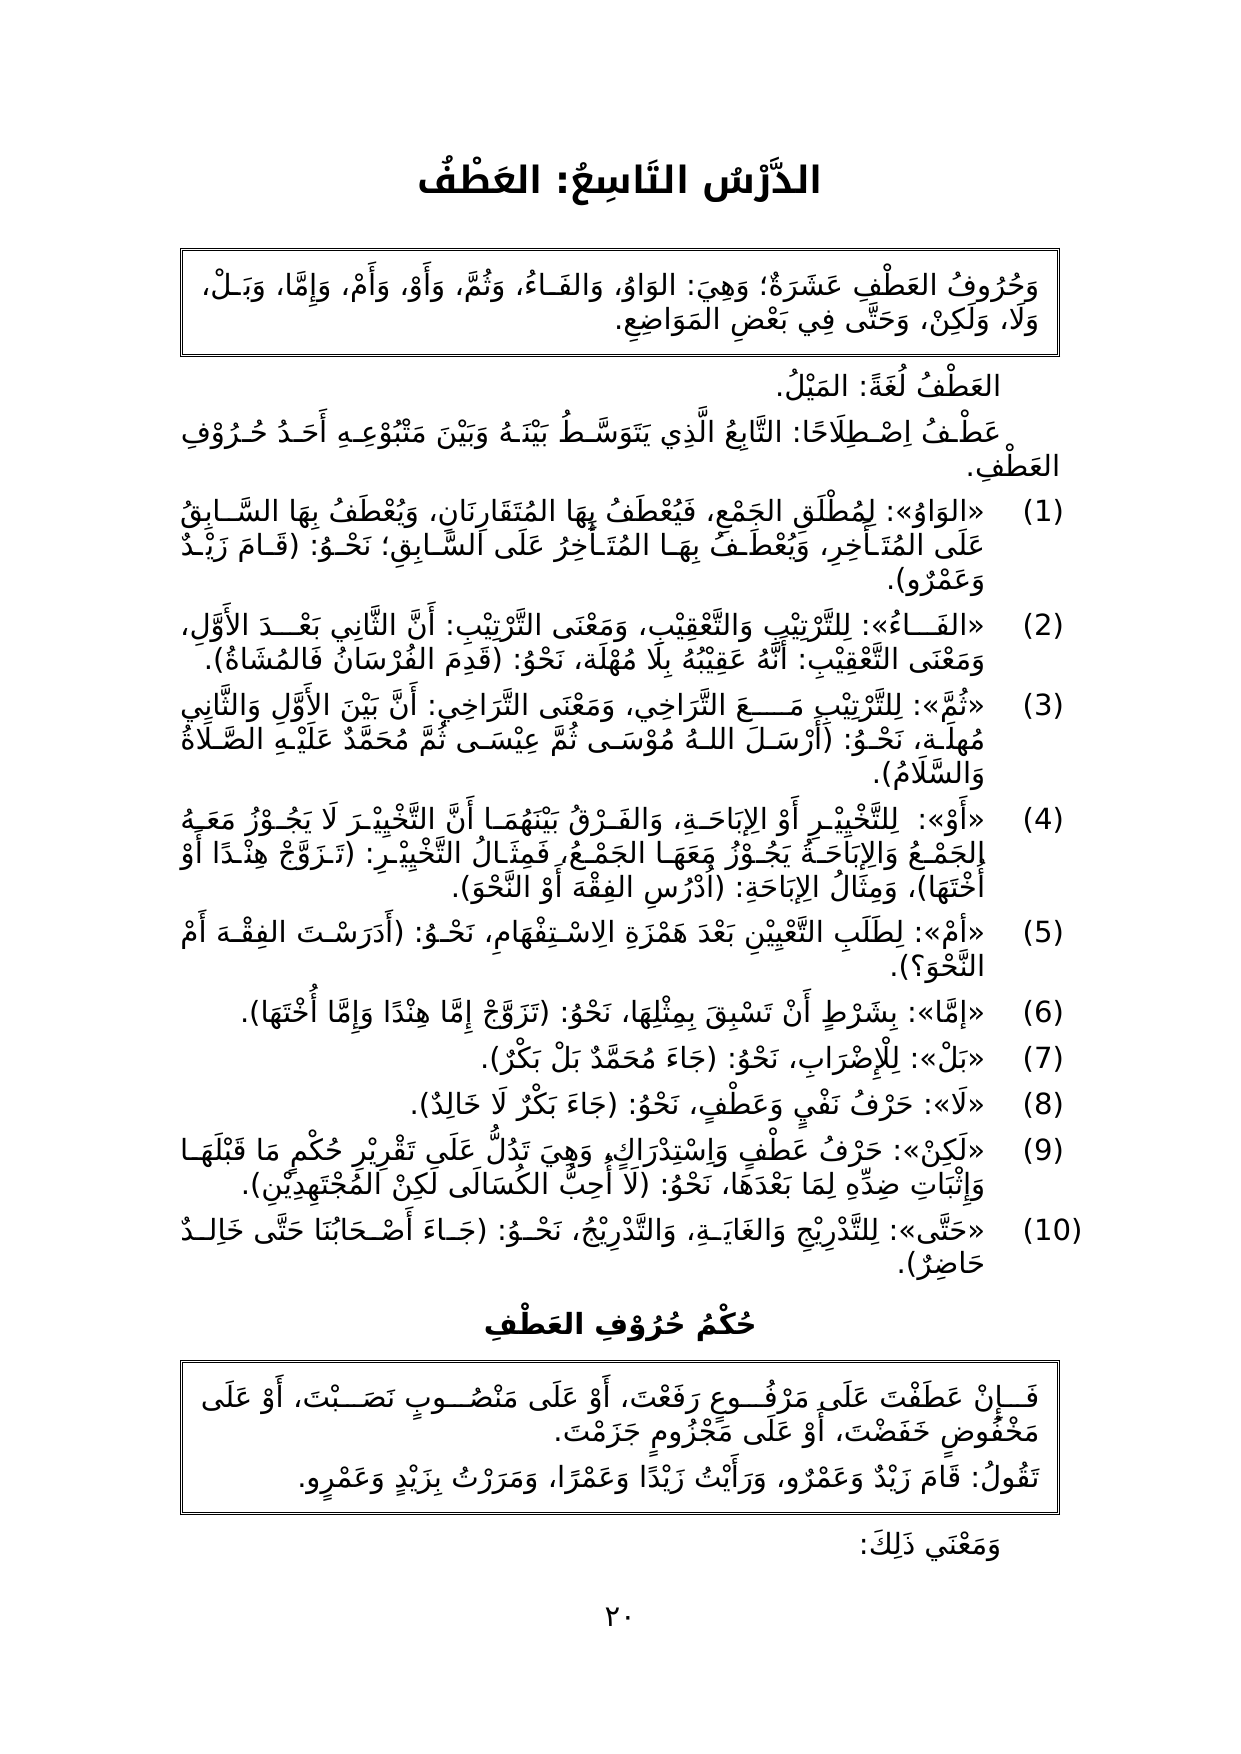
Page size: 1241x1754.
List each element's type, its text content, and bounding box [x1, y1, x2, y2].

list «أمْ»: لِطَلَبِ التَّعْيِيْنِ بَعْدَ هَمْزَةِ الِاسْتِفْهَامِ، نَحْوُ: (أَدَرَسْتَ الفِقْهَ أَمْ النَّحْوَ؟). [180, 916, 1023, 984]
list «الفَاءُ»: لِلتَّرْتِيْبِ وَالتَّعْقِيْبِ، وَمَعْنَى التَّرْتِيْبِ: أَنَّ الثَّانِي بَعْدَ الأَوَّلِ، وَمَعْنَى التَّعْقِيْبِ: أَنَّهُ عَقِيْبُهُ بِلَا مُهْلَة، نَحْوُ: (قَدِمَ الفُرْسَانُ فَالمُشَاةُ). [180, 608, 1023, 676]
list «بَلْ»: لِلْإِضْرَابِ، نَحْوُ: (جَاءَ مُحَمَّدٌ بَلْ بَكْرٌ). [180, 1041, 1023, 1075]
list «إمَّا»: بِشَرْطٍ أَنْ تَسْبِقَ بِمِثْلِهَا، نَحْوُ: (تَزَوَّجْ إِمَّا هِنْدًا وَإِمَّا أُخْتَهَا). [180, 996, 1023, 1029]
subtitle حُكْمُ حُرُوْفِ العَطْفِ [180, 1308, 1060, 1342]
text العَطْفُ لُغَةً: المَيْلُ. [180, 369, 1060, 403]
text فَإِنْ عَطَفْتَ عَلَى مَرْفُوعٍ رَفَعْتَ، أَوْ عَلَى مَنْصُوبٍ نَصَبْتَ، أَوْ عَلَى مَخْفُوضٍ خَفَضْتَ، أَوْ عَلَى مَجْزُومٍ جَزَمْتَ. [183, 1363, 1057, 1440]
text عَطْفُ اِصْطِلَاحًا: التَّابِعُ الَّذِي يَتَوَسَّطُ بَيْنَهُ وَبَيْنَ مَتْبُوْعِهِ أَحَدُ حُرُوْفِ العَطْفِ. [180, 415, 1060, 483]
list «ثُمَّ»: لِلتَّرْتِيْبِ مَعَ التَّرَاخِي، وَمَعْنَى التَّرَاخِي: أَنَّ بَيْنَ الأَوَّلِ وَالثَّانِي مُهلَة، نَحْوُ: (أَرْسَلَ اللهُ مُوْسَى ثُمَّ عِيْسَى ثُمَّ مُحَمَّدٌ عَلَيْهِ الصَّلَاةُ وَالسَّلَامُ). [180, 688, 1023, 790]
text تَقُولُ: قَامَ زَيْدٌ وَعَمْرٌو، وَرَأَيْتُ زَيْدًا وَعَمْرًا، وَمَرَرْتُ بِزَيْدٍ وَعَمْرٍو. [183, 1440, 1057, 1512]
text وَحُرُوفُ العَطْفِ عَشَرَةٌ؛ وَهِيَ: الوَاوُ، وَالفَاءُ، وَثُمَّ، وَأَوْ، وَأَمْ، وَإِمَّا، وَبَلْ، وَلَا، وَلَكِنْ، وَحَتَّى فِي بَعْضِ المَوَاضِعِ. [183, 251, 1057, 354]
text وَمَعْنَي ذَلِكَ: [180, 1527, 1060, 1561]
list «لَكِنْ»: حَرْفُ عَطْفٍ وَاِسْتِدْرَاكٍ، وَهِيَ تَدُلُّ عَلَى تَقْرِيْرِ حُكْمٍ مَا قَبْلَهَا وَإِثْبَاتِ ضِدِّهِ لِمَا بَعْدَهَا، نَحْوُ: (لَا أُحِبُّ الكُسَالَى لَكِنْ المُجْتَهِدِيْنِ). [180, 1133, 1023, 1201]
list «أَوْ»: لِلتَّخْيِيْرِ أَوْ الِإبَاحَةِ، وَالفَرْقُ بَيْنَهُمَا أَنَّ التَّخْيِيْرَ لَا يَجُوْزُ مَعَهُ الجَمْعُ وَالِإبَاحَةُ يَجُوْزُ مَعَهَا الجَمْعُ، فَمِثَالُ التَّخْيِيْرِ: (تَزَوَّجْ هِنْدًا أَوْ أُخْتَهَا)، وَمِثَالُ الِإبَاحَةِ: (اُدْرُسِ الفِقْهَ أَوْ النَّحْوَ). [180, 802, 1023, 904]
list «حَتَّى»: لِلتَّدْرِيْجِ وَالغَايَةِ، وَالتَّدْرِيْجُ، نَحْوُ: (جَاءَ أَصْحَابُنَا حَتَّى خَاِلدٌ حَاضِرٌ). [180, 1213, 1023, 1281]
list «الوَاوُ»: لِمُطْلَقِ الجَمْعِ، فَيُعْطَفُ بِهَا المُتَقَارِنَانِ، وَيُعْطَفُ بِهَا السَّابِقُ عَلَى المُتَأَخِرِ، وَيُعْطَفُ بِهَا المُتَأَخِرُ عَلَى السَّابِقِ؛ نَحْوُ: (قَامَ زَيْدٌ وَعَمْرٌو). [180, 495, 1023, 597]
list «لَا»: حَرْفُ نَفْيٍ وَعَطْفٍ، نَحْوُ: (جَاءَ بَكْرٌ لَا خَالِدٌ). [180, 1087, 1023, 1121]
subtitle الدَّرْسُ التَاسِعُ: العَطْفُ [180, 146, 1060, 217]
